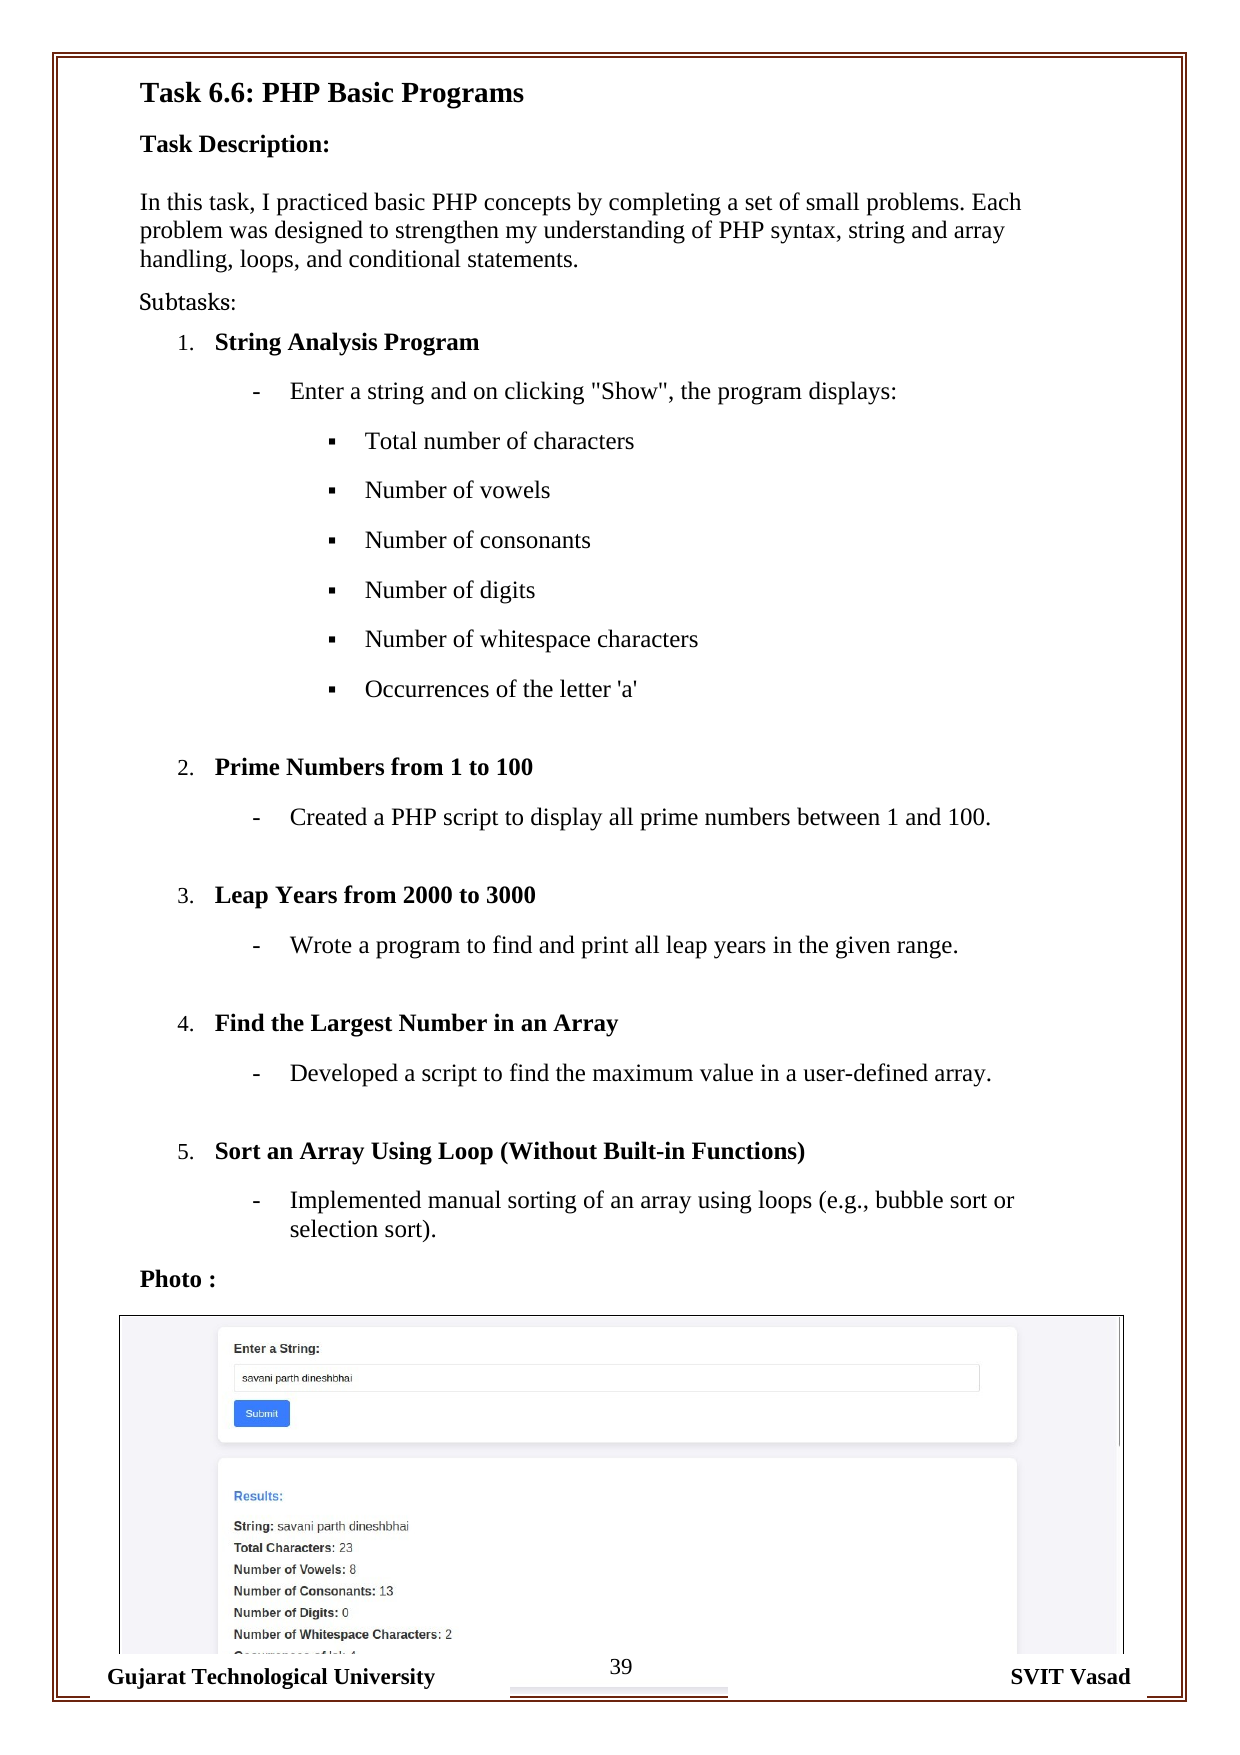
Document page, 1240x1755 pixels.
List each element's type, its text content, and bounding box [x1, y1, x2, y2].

list Wrote a program to find and print all leap years in the given range. [252, 930, 1102, 987]
list Occurrences of the letter 'a' [327, 674, 1102, 731]
list Leap Years from 2000 to 3000 [177, 880, 1102, 909]
subtitle Subtasks: [139, 288, 1102, 316]
text Task 6.6: PHP Basic Programs [139, 75, 1102, 108]
list Developed a script to find the maximum value in a user-defined array. [252, 1058, 1102, 1115]
list Number of digits [327, 575, 1102, 603]
list Sort an Array Using Loop (Without Built-in Functions) [177, 1136, 1102, 1165]
list Total number of characters [327, 426, 1102, 455]
list Number of vowels [327, 476, 1102, 504]
list Implemented manual sorting of an array using loops (e.g., bubble sort or selection sort). [252, 1186, 1102, 1243]
list String Analysis Program [177, 327, 1102, 356]
text Task Description: In this task, I practiced basic PHP concepts by completing a set of small problems. Each problem was designed to strengthen my understanding of PHP syntax, string and array handling, loops, and conditional statements. [139, 129, 1102, 273]
list Find the Largest Number in an Array [177, 1008, 1102, 1037]
list Prime Numbers from 1 to 100 [177, 752, 1102, 781]
list Enter a string and on clicking "Show", the program displays: [252, 376, 1102, 405]
list Number of whitespace characters [327, 624, 1102, 653]
text Photo : [139, 1264, 1102, 1293]
picture [122, 1317, 1120, 1694]
list Created a PHP script to display all prime numbers between 1 and 100. [252, 802, 1102, 859]
list Number of consonants [327, 525, 1102, 554]
